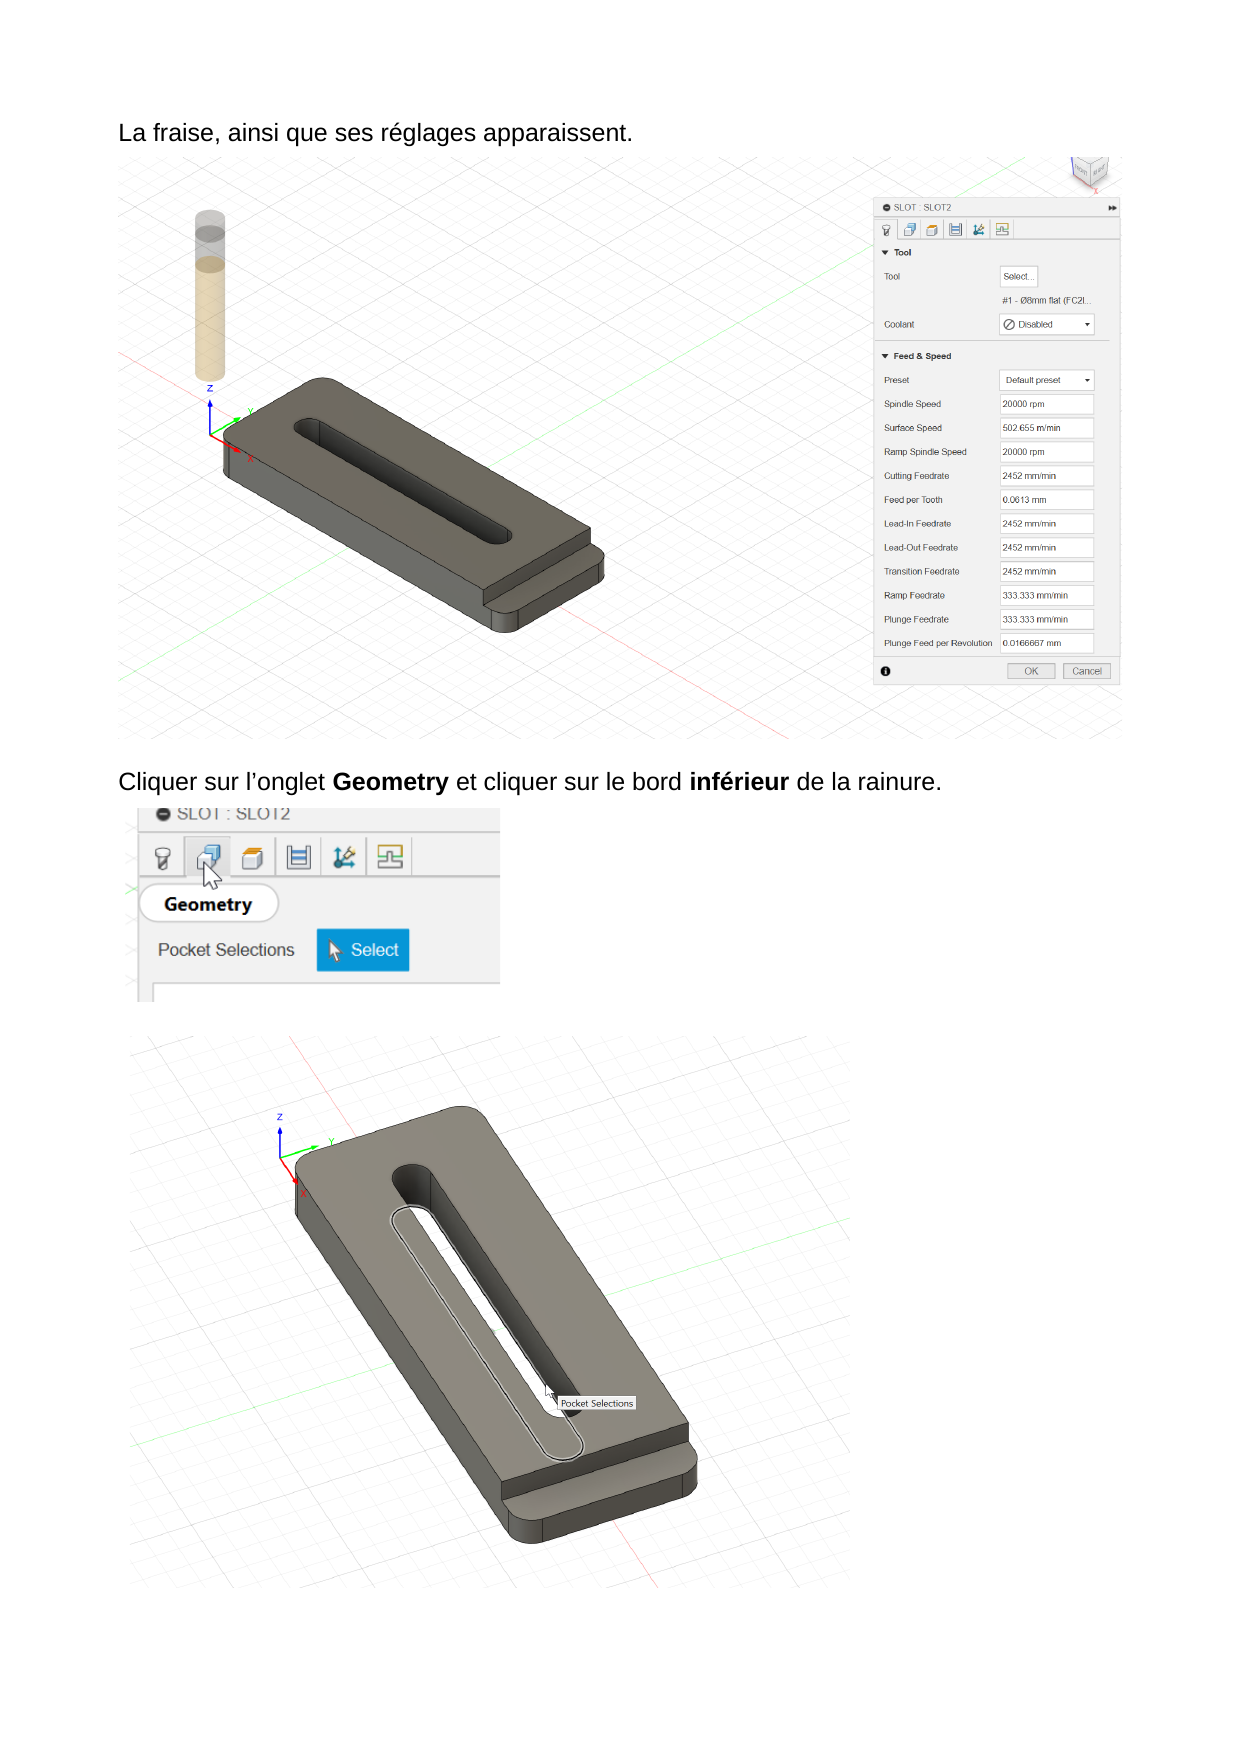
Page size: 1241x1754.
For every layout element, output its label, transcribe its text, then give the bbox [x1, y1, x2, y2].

text La fraise, ainsi que ses réglages apparaissent. [118, 118, 1122, 147]
text Cliquer sur l’onglet Geometry et cliquer sur le bord inférieur de la rainure. [118, 767, 1122, 796]
picture [129, 1036, 850, 1588]
picture [118, 157, 1123, 739]
picture [125, 808, 501, 1002]
